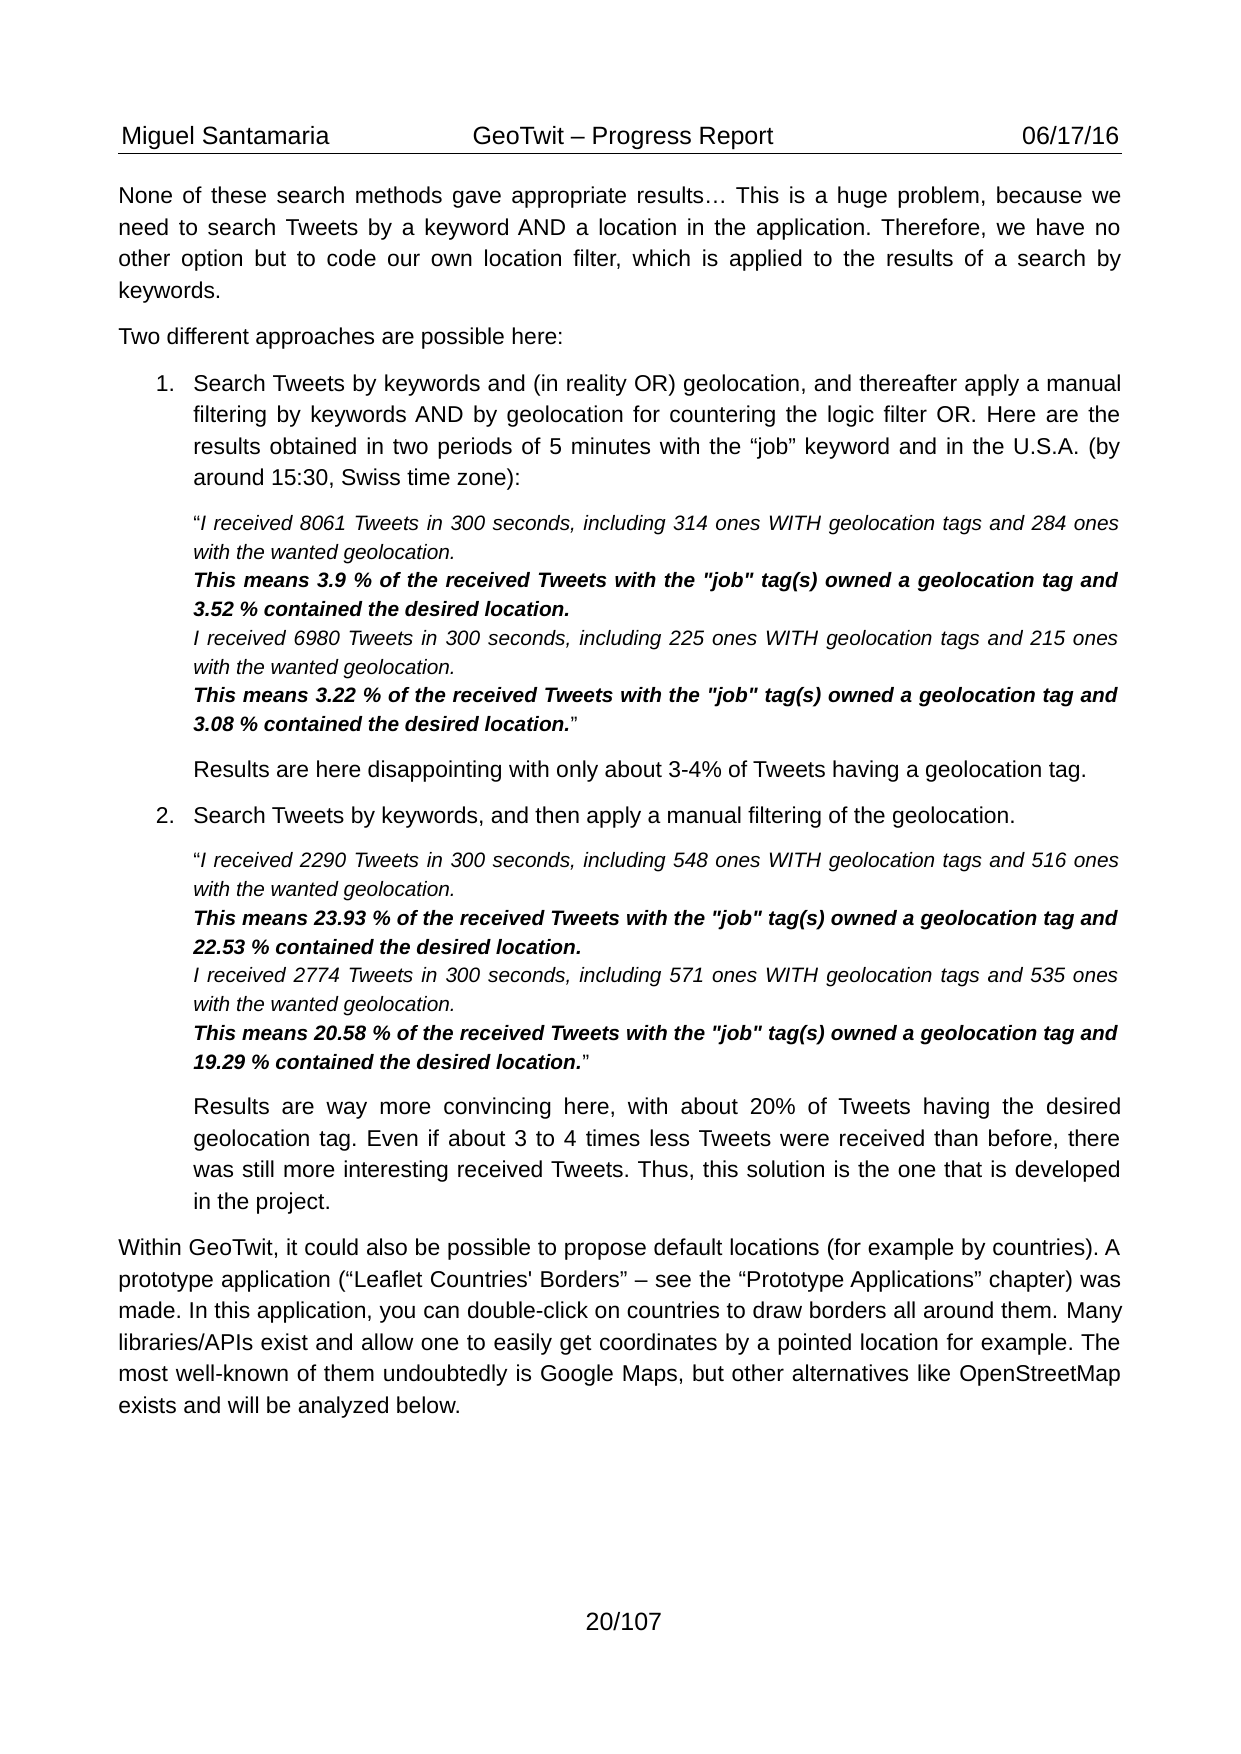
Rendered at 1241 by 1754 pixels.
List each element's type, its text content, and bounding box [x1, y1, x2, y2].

list “I received 8061 Tweets in 300 seconds, including 314 ones WITH geolocation tags and 284 ones with the wanted geolocation. [156, 511, 1122, 563]
list Results are here disappointing with only about 3-4% of Tweets having a geolocation tag. [156, 756, 1122, 782]
list This means 3.22 % of the received Tweets with the "job" tag(s) owned a geolocation tag and 3.08 % contained the desired location.” [156, 683, 1122, 736]
text Within GeoTwit, it could also be possible to propose default locations (for example by countries). A prototype application (“Leaflet Countries' Borders” – see the “Prototype Applications” chapter) was made. In this application, you can double-click on countries to draw borders all around them. Many libraries/APIs exist and allow one to easily get coordinates by a pointed location for example. The most well-known of them undoubtedly is Google Maps, but other alternatives like OpenStreetMap exists and will be analyzed below. [118, 1234, 1122, 1418]
list Search Tweets by keywords and (in reality OR) geolocation, and thereafter apply a manual filtering by keywords AND by geolocation for countering the logic filter OR. Here are the results obtained in two periods of 5 minutes with the “job” keyword and in the U.S.A. (by around 15:30, Swiss time zone): [156, 370, 1122, 491]
list Search Tweets by keywords, and then apply a manual filtering of the geolocation. [156, 802, 1122, 828]
list “I received 2290 Tweets in 300 seconds, including 548 ones WITH geolocation tags and 516 ones with the wanted geolocation. [156, 848, 1122, 901]
list I received 6980 Tweets in 300 seconds, including 225 ones WITH geolocation tags and 215 ones with the wanted geolocation. [156, 626, 1122, 678]
list This means 3.9 % of the received Tweets with the "job" tag(s) owned a geolocation tag and 3.52 % contained the desired location. [156, 568, 1122, 621]
text None of these search methods gave appropriate results… This is a huge problem, because we need to search Tweets by a keyword AND a location in the application. Therefore, we have no other option but to code our own location filter, which is applied to the results of a search by keywords. [118, 182, 1122, 303]
text Two different approaches are possible here: [118, 323, 1122, 350]
list This means 20.58 % of the received Tweets with the "job" tag(s) owned a geolocation tag and 19.29 % contained the desired location.” [156, 1021, 1122, 1073]
list I received 2774 Tweets in 300 seconds, including 571 ones WITH geolocation tags and 535 ones with the wanted geolocation. [156, 963, 1122, 1016]
list Results are way more convincing here, with about 20% of Tweets having the desired geolocation tag. Even if about 3 to 4 times less Tweets were received than before, there was still more interesting received Tweets. Thus, this solution is the one that is developed in the project. [156, 1093, 1122, 1214]
list This means 23.93 % of the received Tweets with the "job" tag(s) owned a geolocation tag and 22.53 % contained the desired location. [156, 906, 1122, 958]
